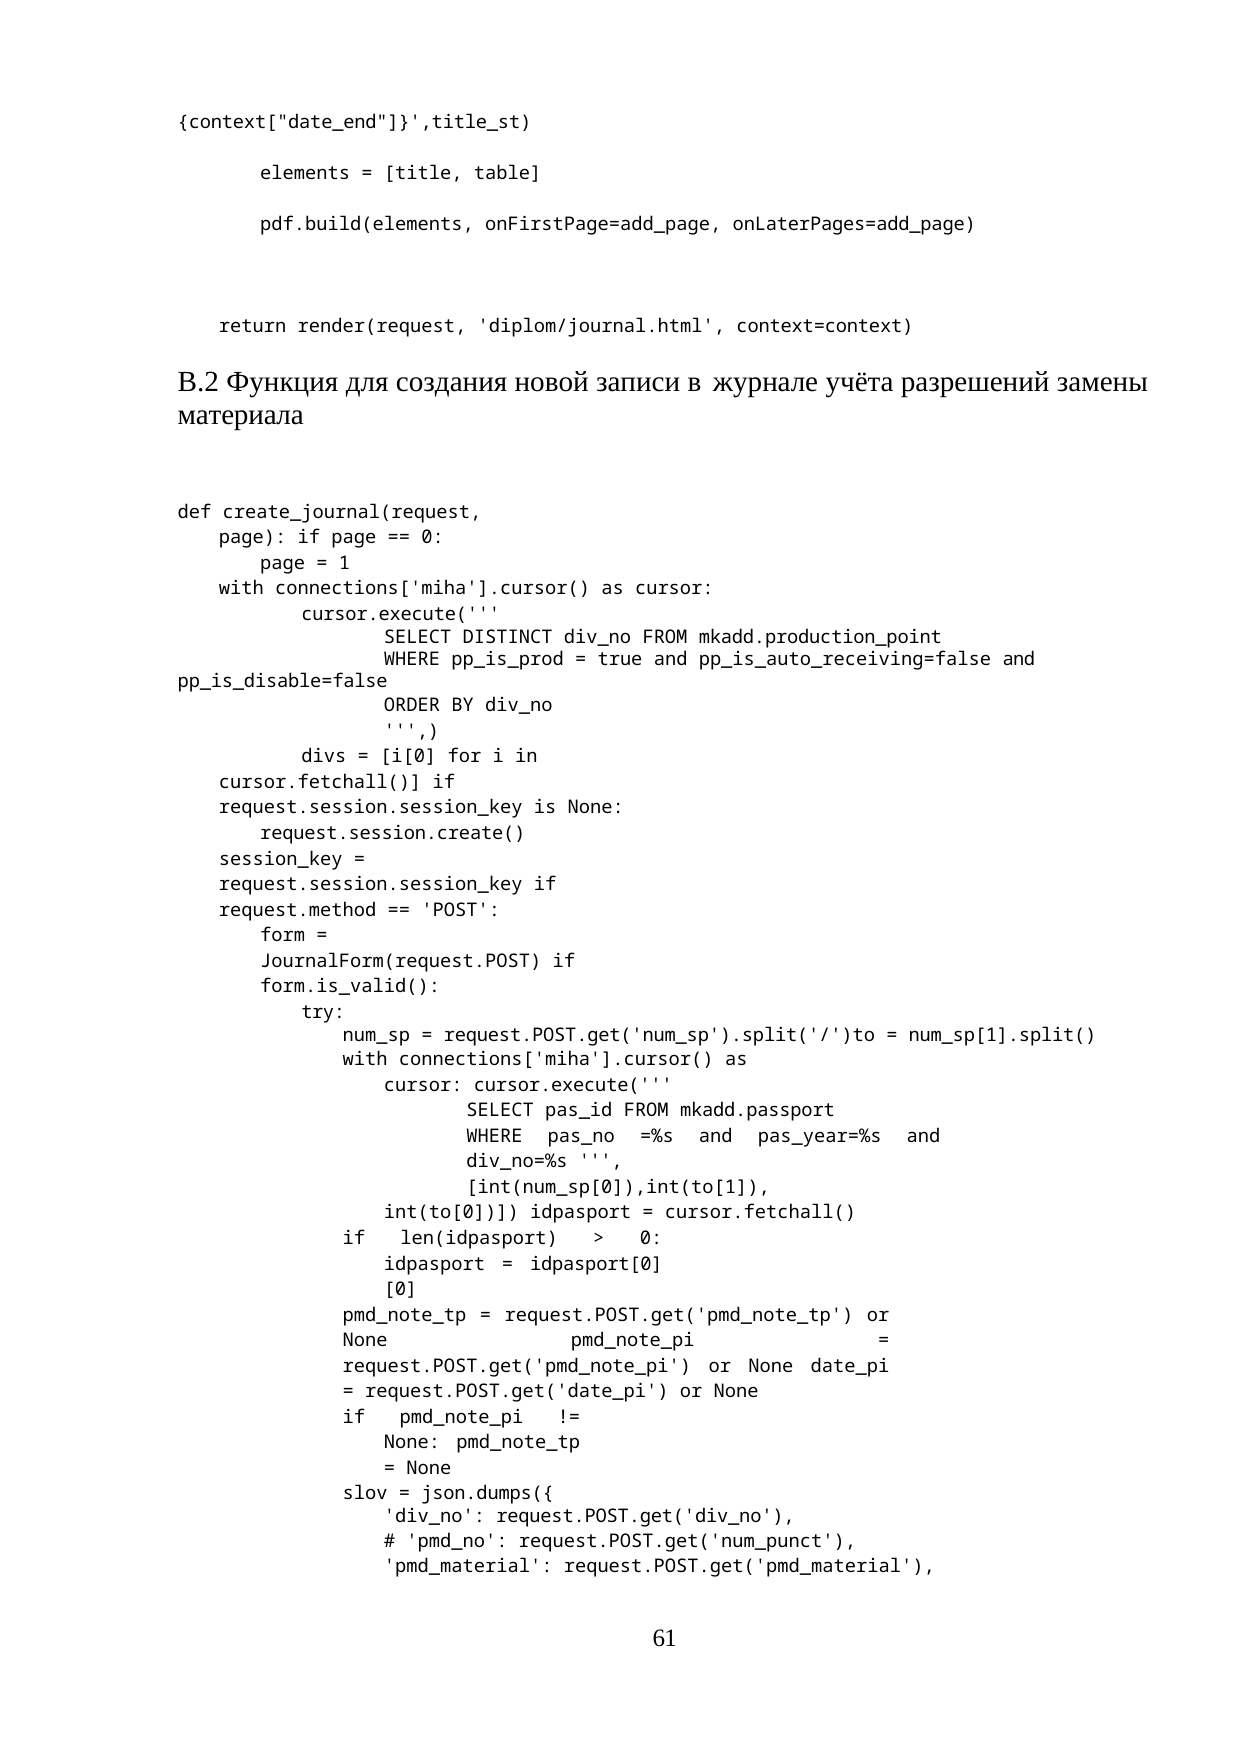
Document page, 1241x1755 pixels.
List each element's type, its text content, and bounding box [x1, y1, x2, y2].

text slov = json.dumps({ [342, 1479, 1241, 1505]
text request.session.create() [260, 819, 1241, 845]
text ORDER BY div_no ''',) [383, 691, 581, 742]
text form = JournalForm(request.POST) if form.is_valid(): [260, 921, 600, 998]
text session_key = request.session.session_key if request.method == 'POST': [219, 845, 646, 921]
text SELECT DISTINCT div_no FROM mkadd.production_point [383, 626, 1241, 648]
text 'div_no': request.POST.get('div_no'), [383, 1505, 1241, 1527]
text pp_is_disable=false [177, 669, 1241, 691]
text pmd_note_tp = request.POST.get('pmd_note_tp') or None pmd_note_pi = request.POST.get('pmd_note_pi') or None date_pi = request.POST.get('date_pi') or None [342, 1301, 889, 1403]
text pdf.build(elements, onFirstPage=add_page, onLaterPages=add_page) [260, 210, 1241, 236]
text WHERE pp_is_prod = true and pp_is_auto_receiving=false and [383, 648, 1241, 669]
text {context["date_end"]}',title_st) elements = [title, table] [177, 108, 581, 185]
text with connections['miha'].cursor() as cursor: cursor.execute(''' [218, 575, 806, 626]
text try: [301, 998, 1241, 1023]
text SELECT pas_id FROM mkadd.passport [466, 1096, 1241, 1122]
text return render(request, 'diplom/journal.html', context=context) [219, 313, 1241, 338]
text num_sp = request.POST.get('num_sp').split('/')to = num_sp[1].split() [342, 1023, 1241, 1045]
text [int(num_sp[0]),int(to[1]), int(to[0])]) idpasport = cursor.fetchall() [383, 1173, 879, 1224]
text if pmd_note_pi != None: pmd_note_tp = None [342, 1403, 580, 1479]
text if len(idpasport) > 0: idpasport = idpasport[0][0] [342, 1224, 662, 1301]
text page = 1 [260, 549, 1241, 574]
text def create_journal(request, page): if page == 0: [177, 498, 533, 549]
text В.2 Функция для создания новой записи в журнале учёта разрешений замены материала [177, 364, 1167, 431]
text # 'pmd_no': request.POST.get('num_punct'), 'pmd_material': request.POST.get('pmd_material'), [383, 1527, 969, 1578]
text with connections['miha'].cursor() as cursor: cursor.execute(''' [342, 1045, 806, 1096]
text WHERE pas_no =%s and pas_year=%s and div_no=%s ''', [466, 1122, 941, 1173]
text divs = [i[0] for i in cursor.fetchall()] if request.session.session_key is None: [219, 742, 738, 819]
